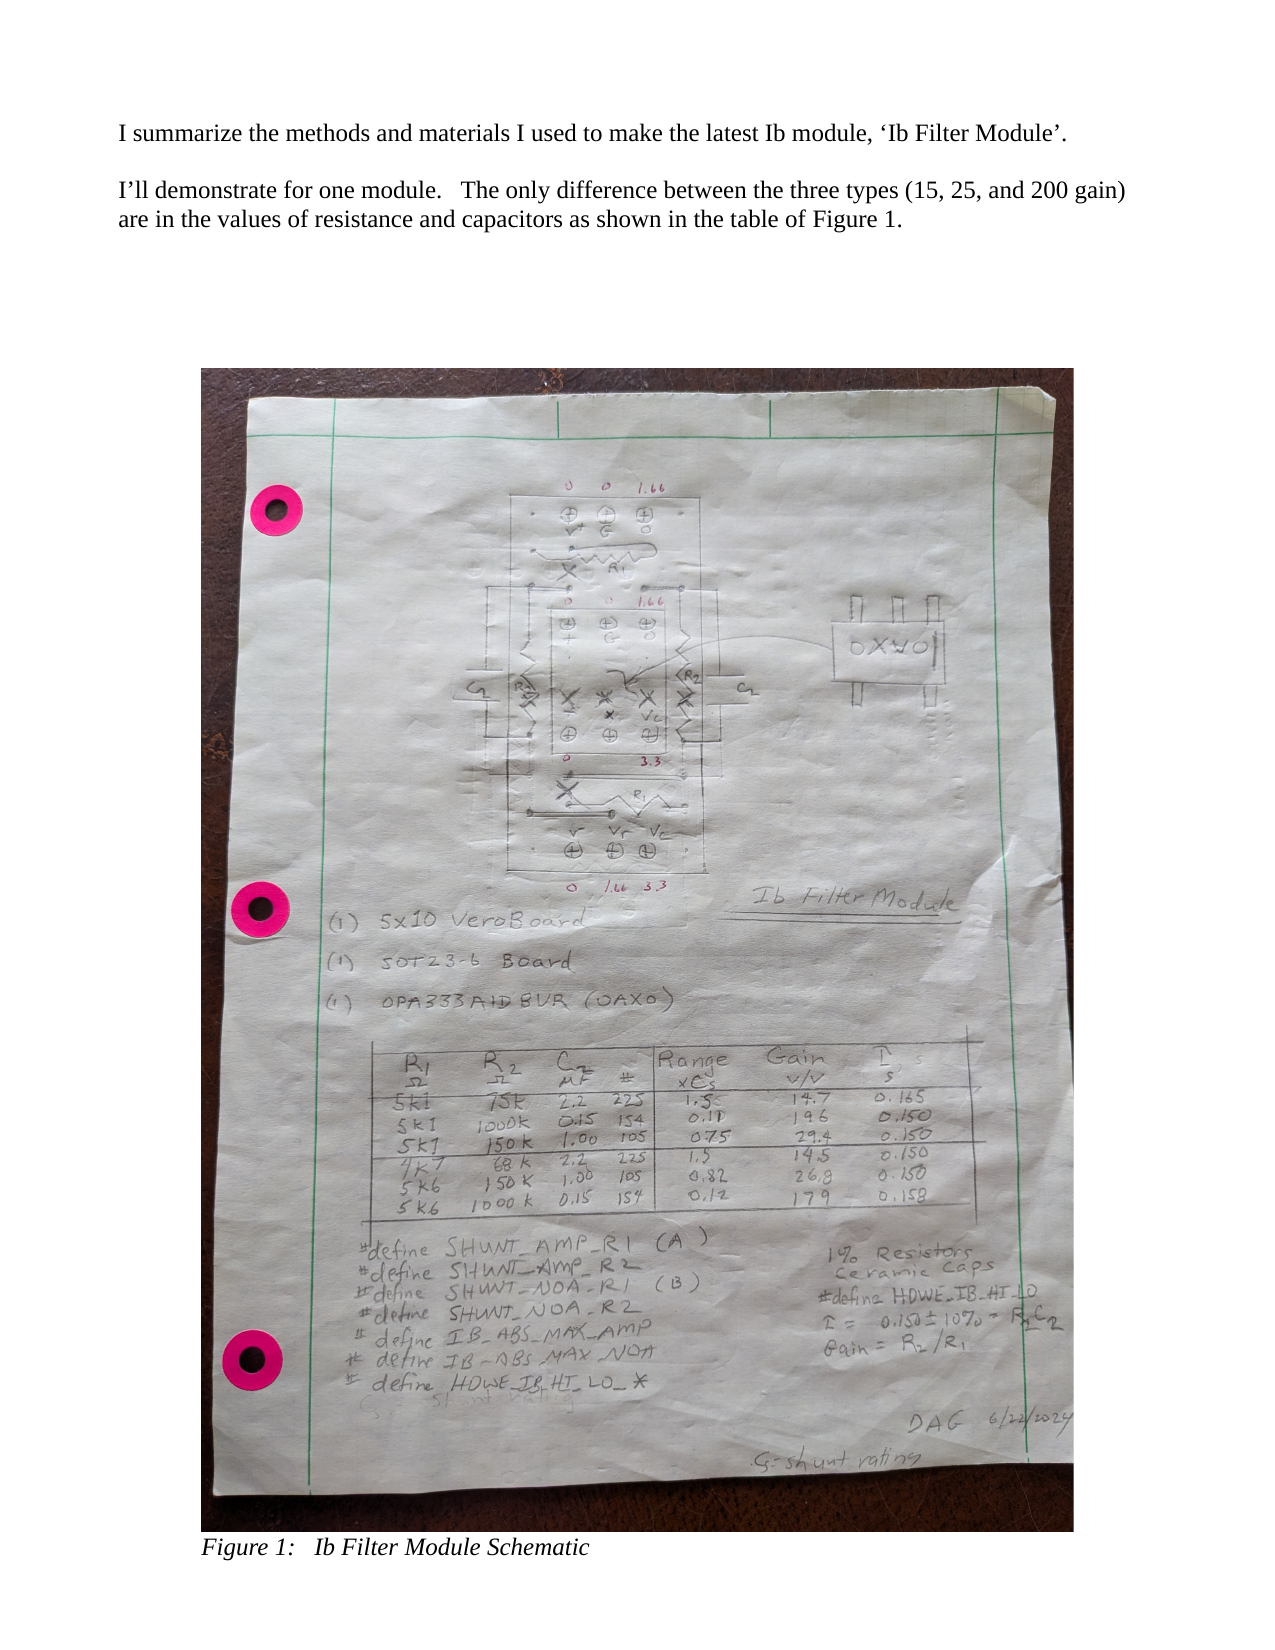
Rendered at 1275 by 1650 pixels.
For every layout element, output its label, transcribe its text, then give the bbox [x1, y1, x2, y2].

text I summarize the methods and materials I used to make the latest Ib module, ‘Ib Filter Module’. [118, 118, 1157, 147]
picture [201, 368, 1074, 1532]
text I’ll demonstrate for one module. The only difference between the three types (15, 25, and 200 gain) are in the values of resistance and capacitors as shown in the table of Figure 1. [118, 176, 1157, 233]
text Figure 1: Ib Filter Module Schematic [201, 1532, 1074, 1560]
